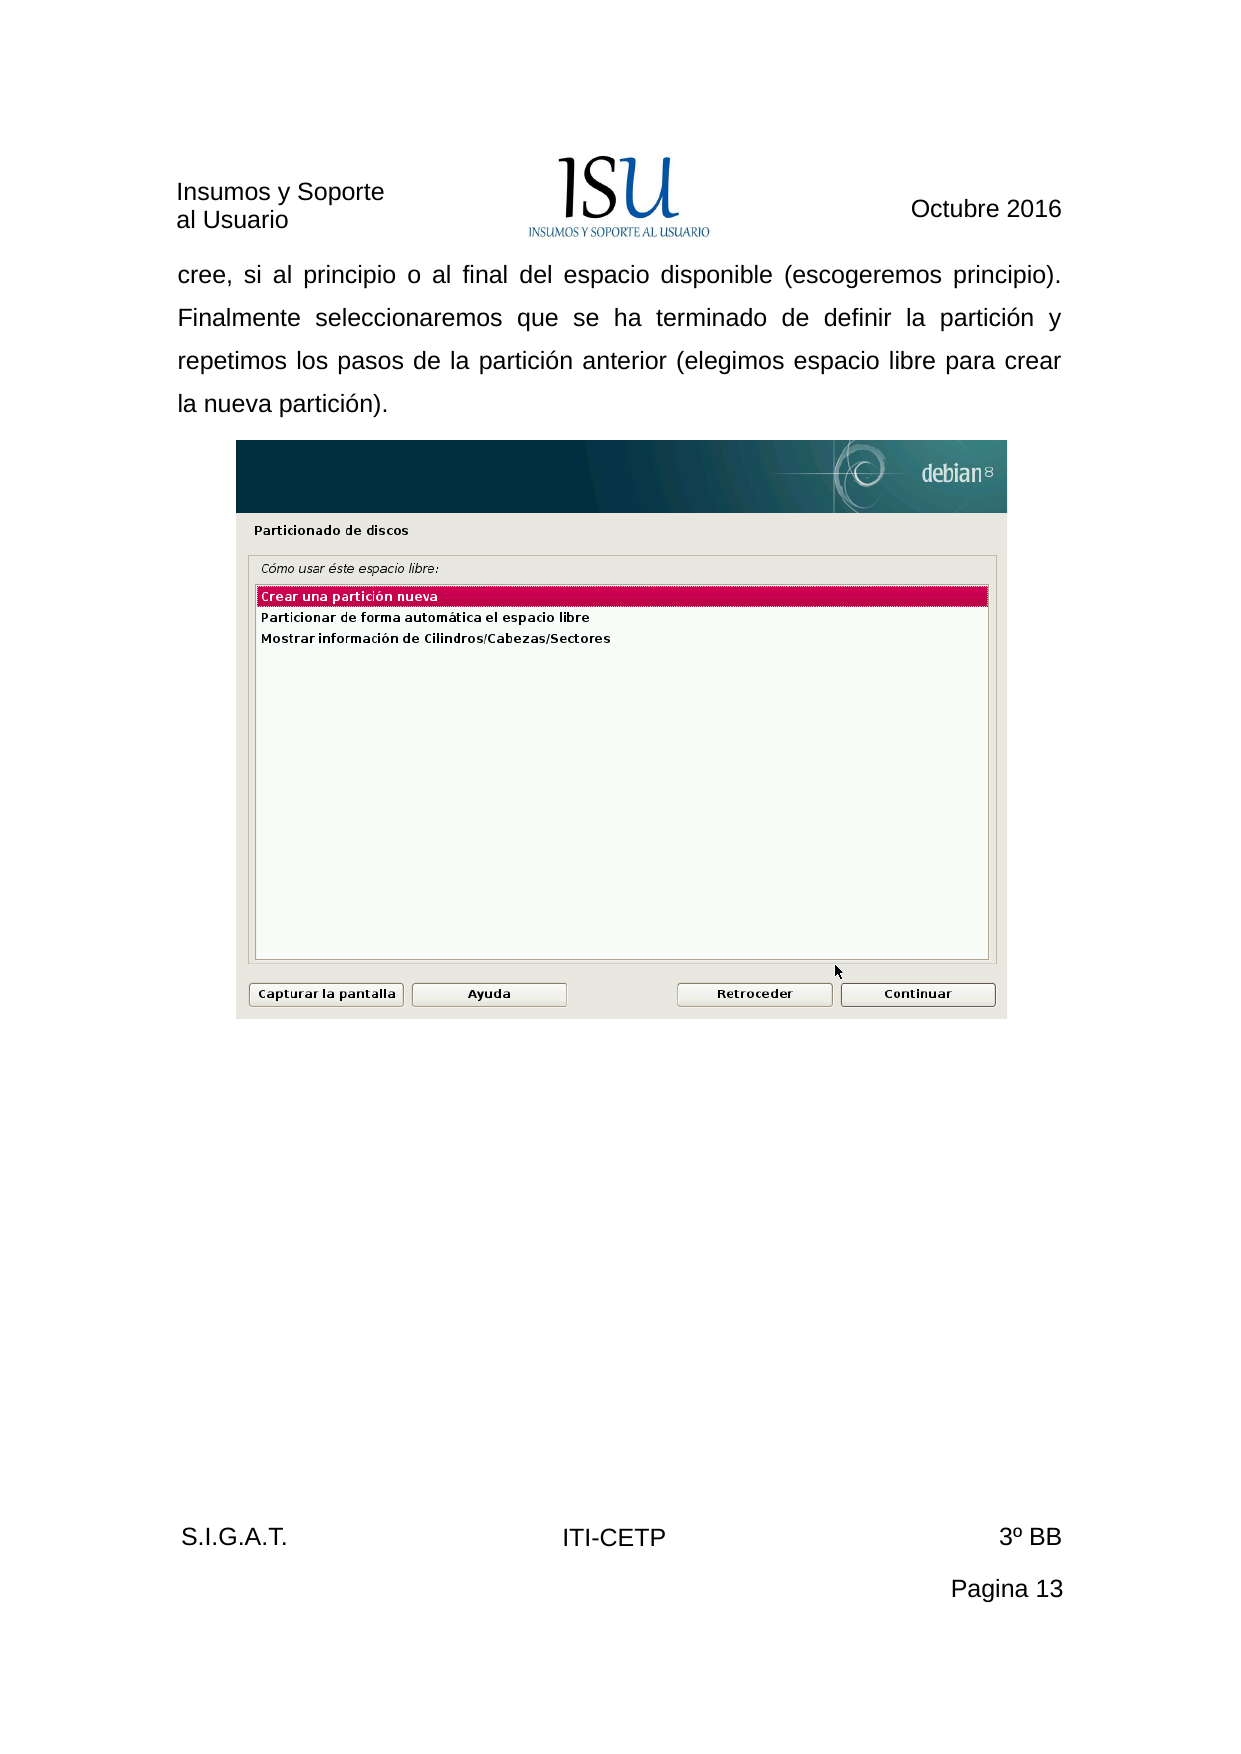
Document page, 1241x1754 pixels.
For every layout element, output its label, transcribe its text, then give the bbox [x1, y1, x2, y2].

text cree, si al principio o al final del espacio disponible (escogeremos principio). Finalmente seleccionaremos que se ha terminado de definir la partición y repetimos los pasos de la partición anterior (elegimos espacio libre para crear la nueva partición). [177, 260, 1063, 418]
picture [236, 440, 1008, 1019]
picture [517, 138, 723, 252]
